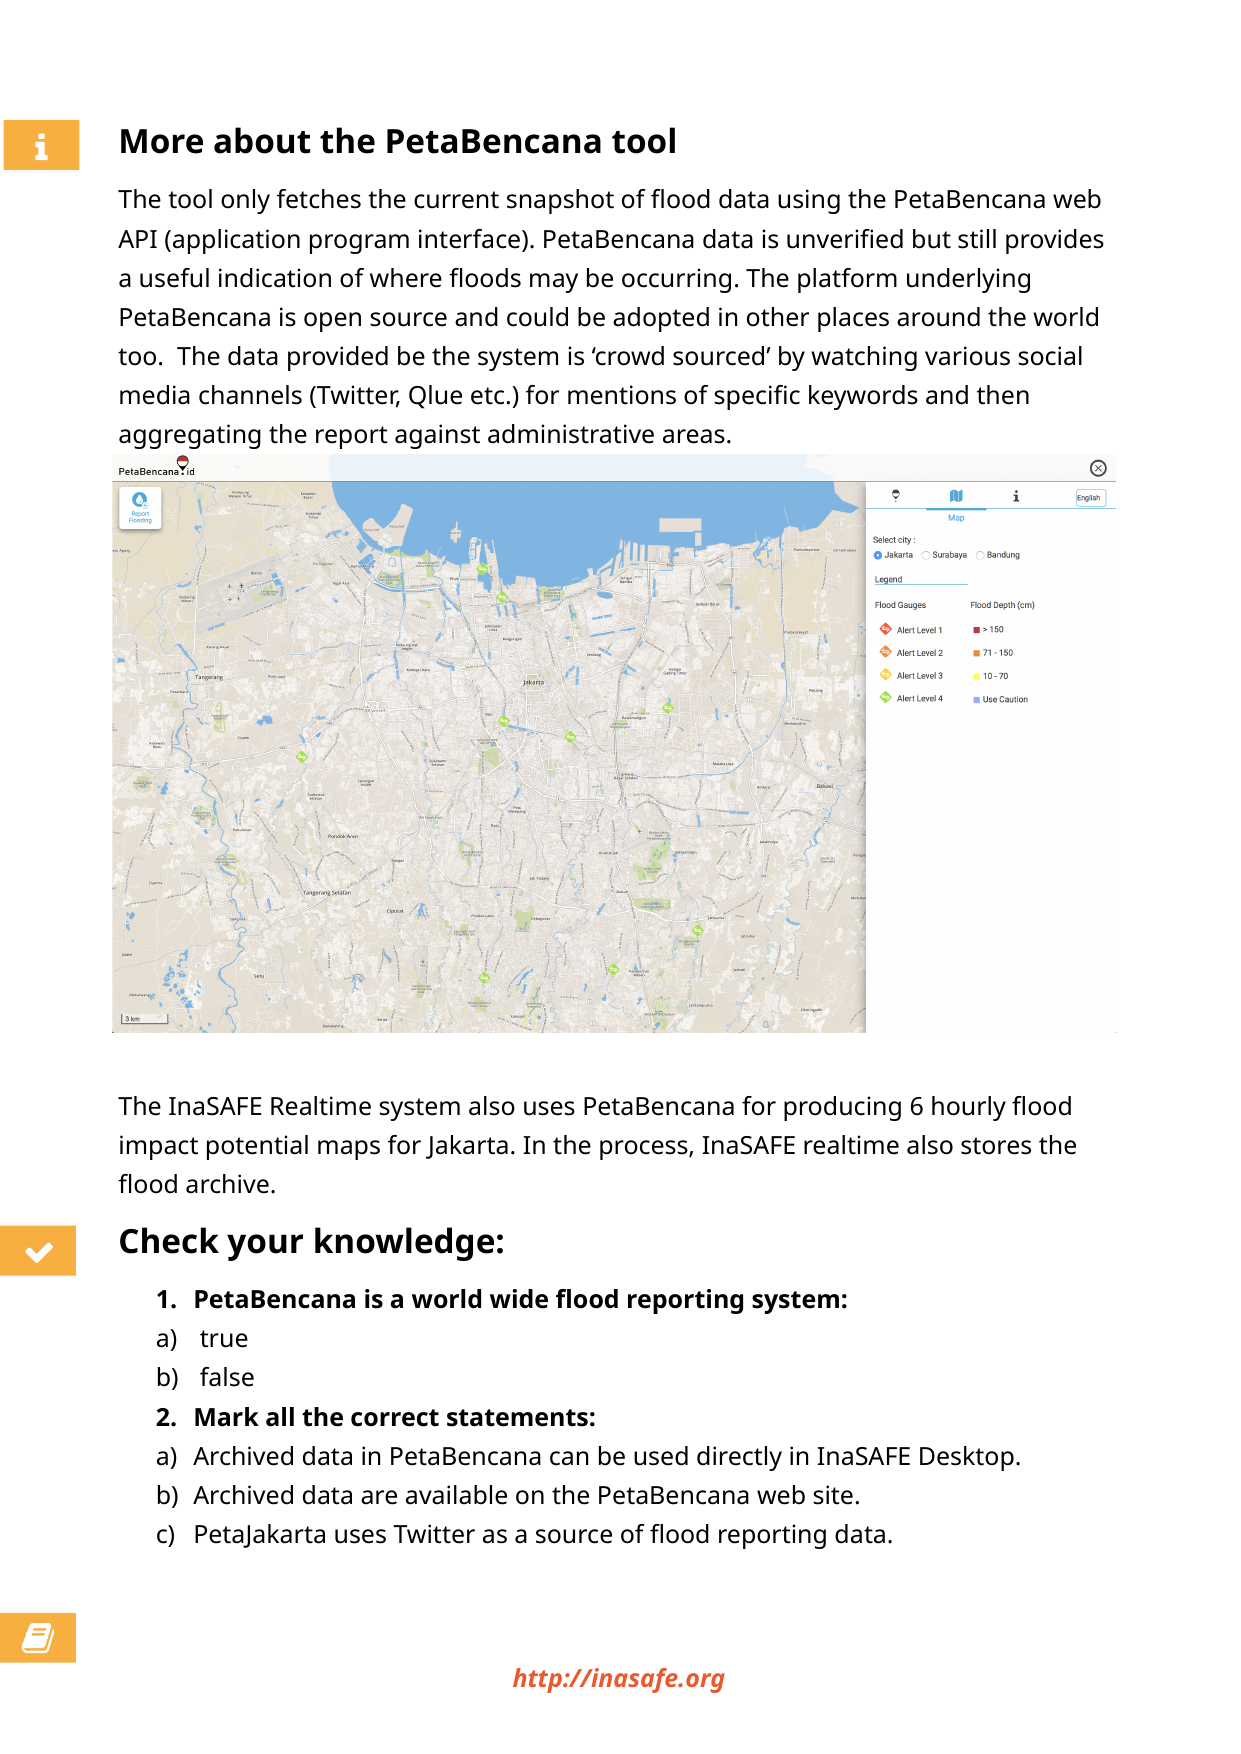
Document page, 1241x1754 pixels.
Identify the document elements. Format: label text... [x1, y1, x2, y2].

subtitle Check your knowledge: [118, 1218, 1122, 1263]
list PetaJakarta uses Twitter as a source of flood reporting data. [156, 1517, 1122, 1551]
text The InaSAFE Realtime system also uses PetaBencana for producing 6 hourly flood impact potential maps for Jakarta. In the process, InaSAFE realtime also stores the flood archive. [118, 1088, 1122, 1201]
picture [112, 454, 1117, 1033]
list PetaBencana is a world wide flood reporting system: [156, 1282, 1122, 1316]
list Mark all the correct statements: [156, 1399, 1122, 1433]
list Archived data are available on the PetaBencana web site. [156, 1478, 1122, 1512]
list false [156, 1360, 1122, 1394]
text The tool only fetches the current snapshot of flood data using the PetaBencana web API (application program interface). PetaBencana data is unverified but still provides a useful indication of where floods may be occurring. The platform underlying PetaBencana is open source and could be adopted in other places around the world too. The data provided be the system is ‘crowd sourced’ by watching various social media channels (Twitter, Qlue etc.) for mentions of specific keywords and then aggregating the report against administrative areas. [118, 182, 1122, 451]
subtitle More about the PetaBencana tool [118, 118, 1122, 163]
list true [156, 1321, 1122, 1355]
list Archived data in PetaBencana can be used directly in InaSAFE Desktop. [156, 1438, 1122, 1472]
